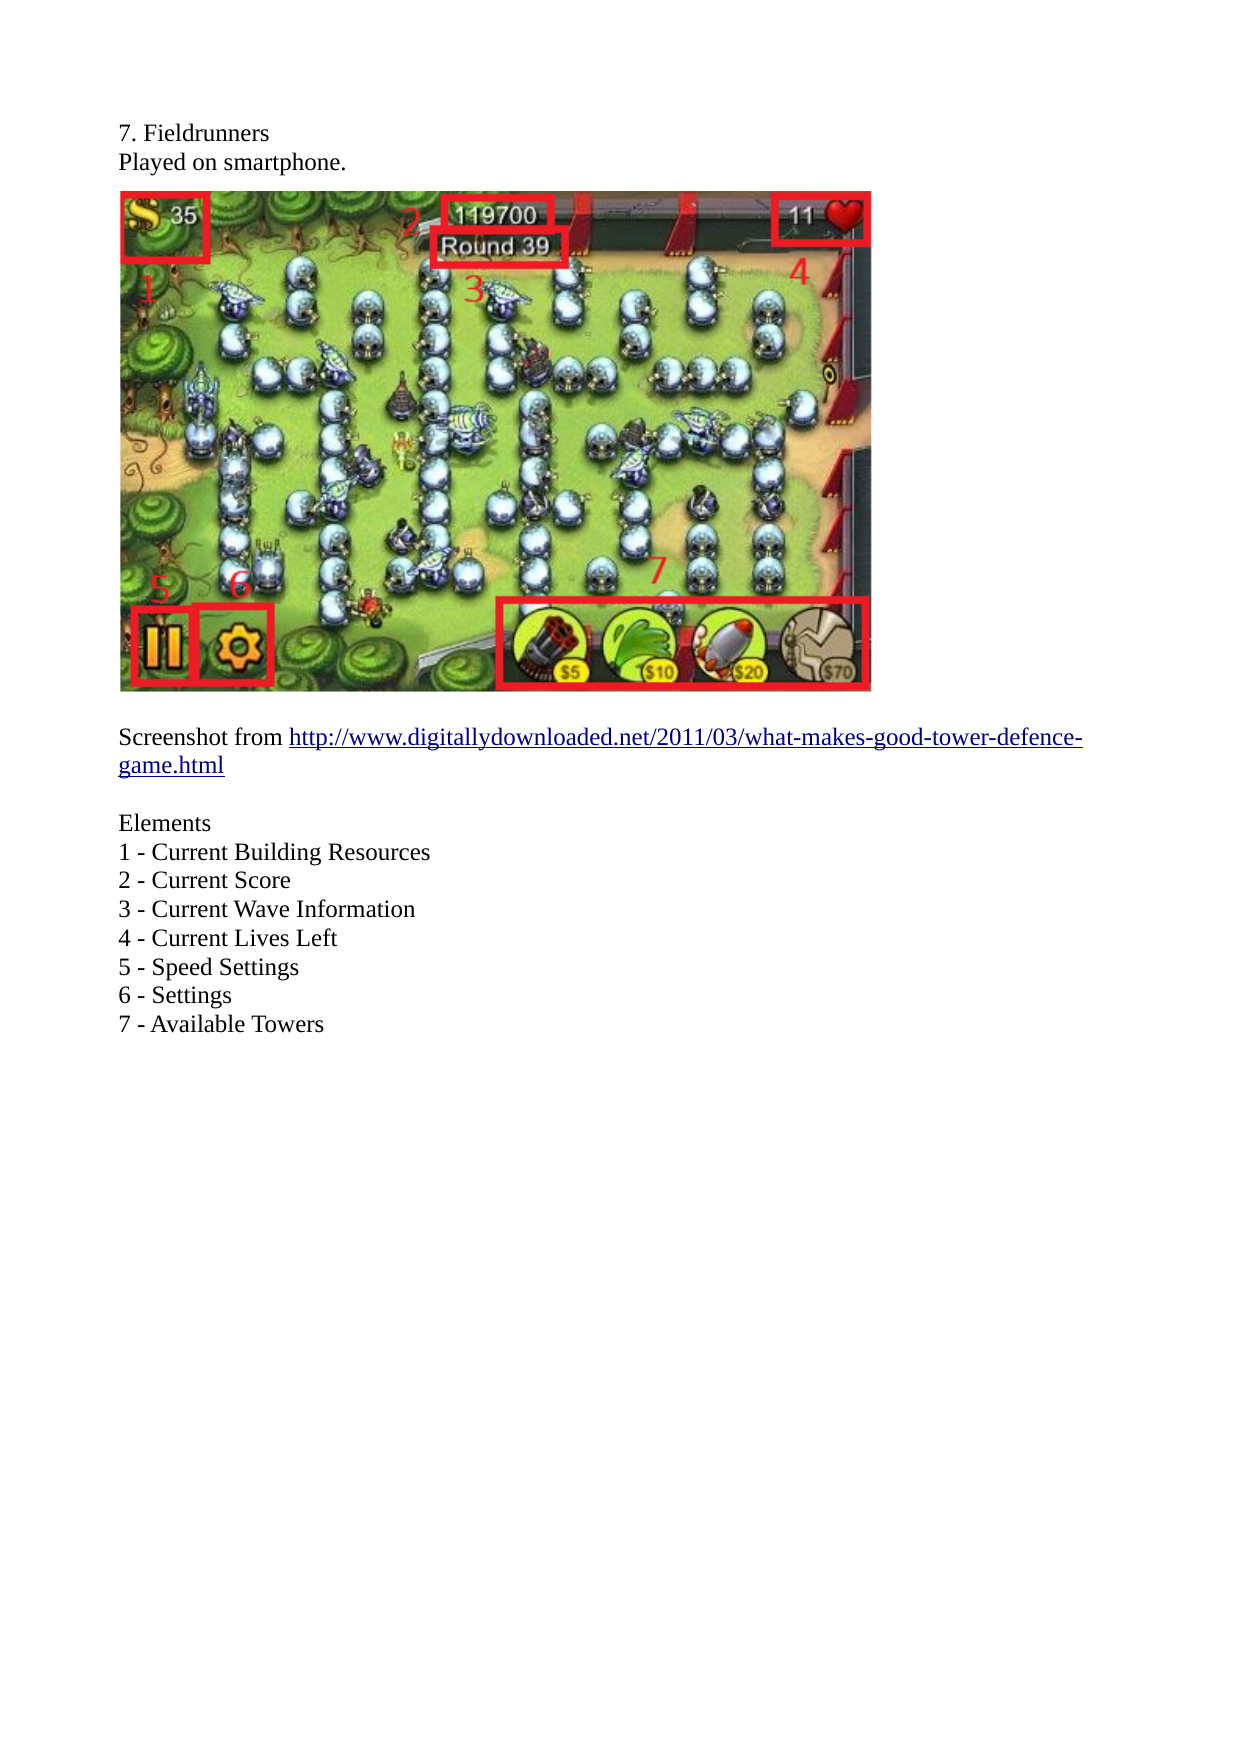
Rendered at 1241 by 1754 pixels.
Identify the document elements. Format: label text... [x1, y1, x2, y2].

text 7. Fieldrunners [118, 118, 1122, 147]
text Elements [118, 808, 1122, 837]
text Screenshot from http://www.digitallydownloaded.net/2011/03/what-makes-good-tower-defence-game.html [118, 722, 1122, 779]
text 2 - Current Score [118, 866, 1122, 894]
text 4 - Current Lives Left [118, 923, 1122, 952]
text 7 - Available Towers [118, 1009, 1122, 1038]
picture [120, 191, 873, 695]
text 5 - Speed Settings [118, 952, 1122, 981]
text 1 - Current Building Resources [118, 837, 1122, 866]
text Played on smartphone. [118, 147, 1122, 176]
text 6 - Settings [118, 981, 1122, 1009]
text 3 - Current Wave Information [118, 894, 1122, 923]
